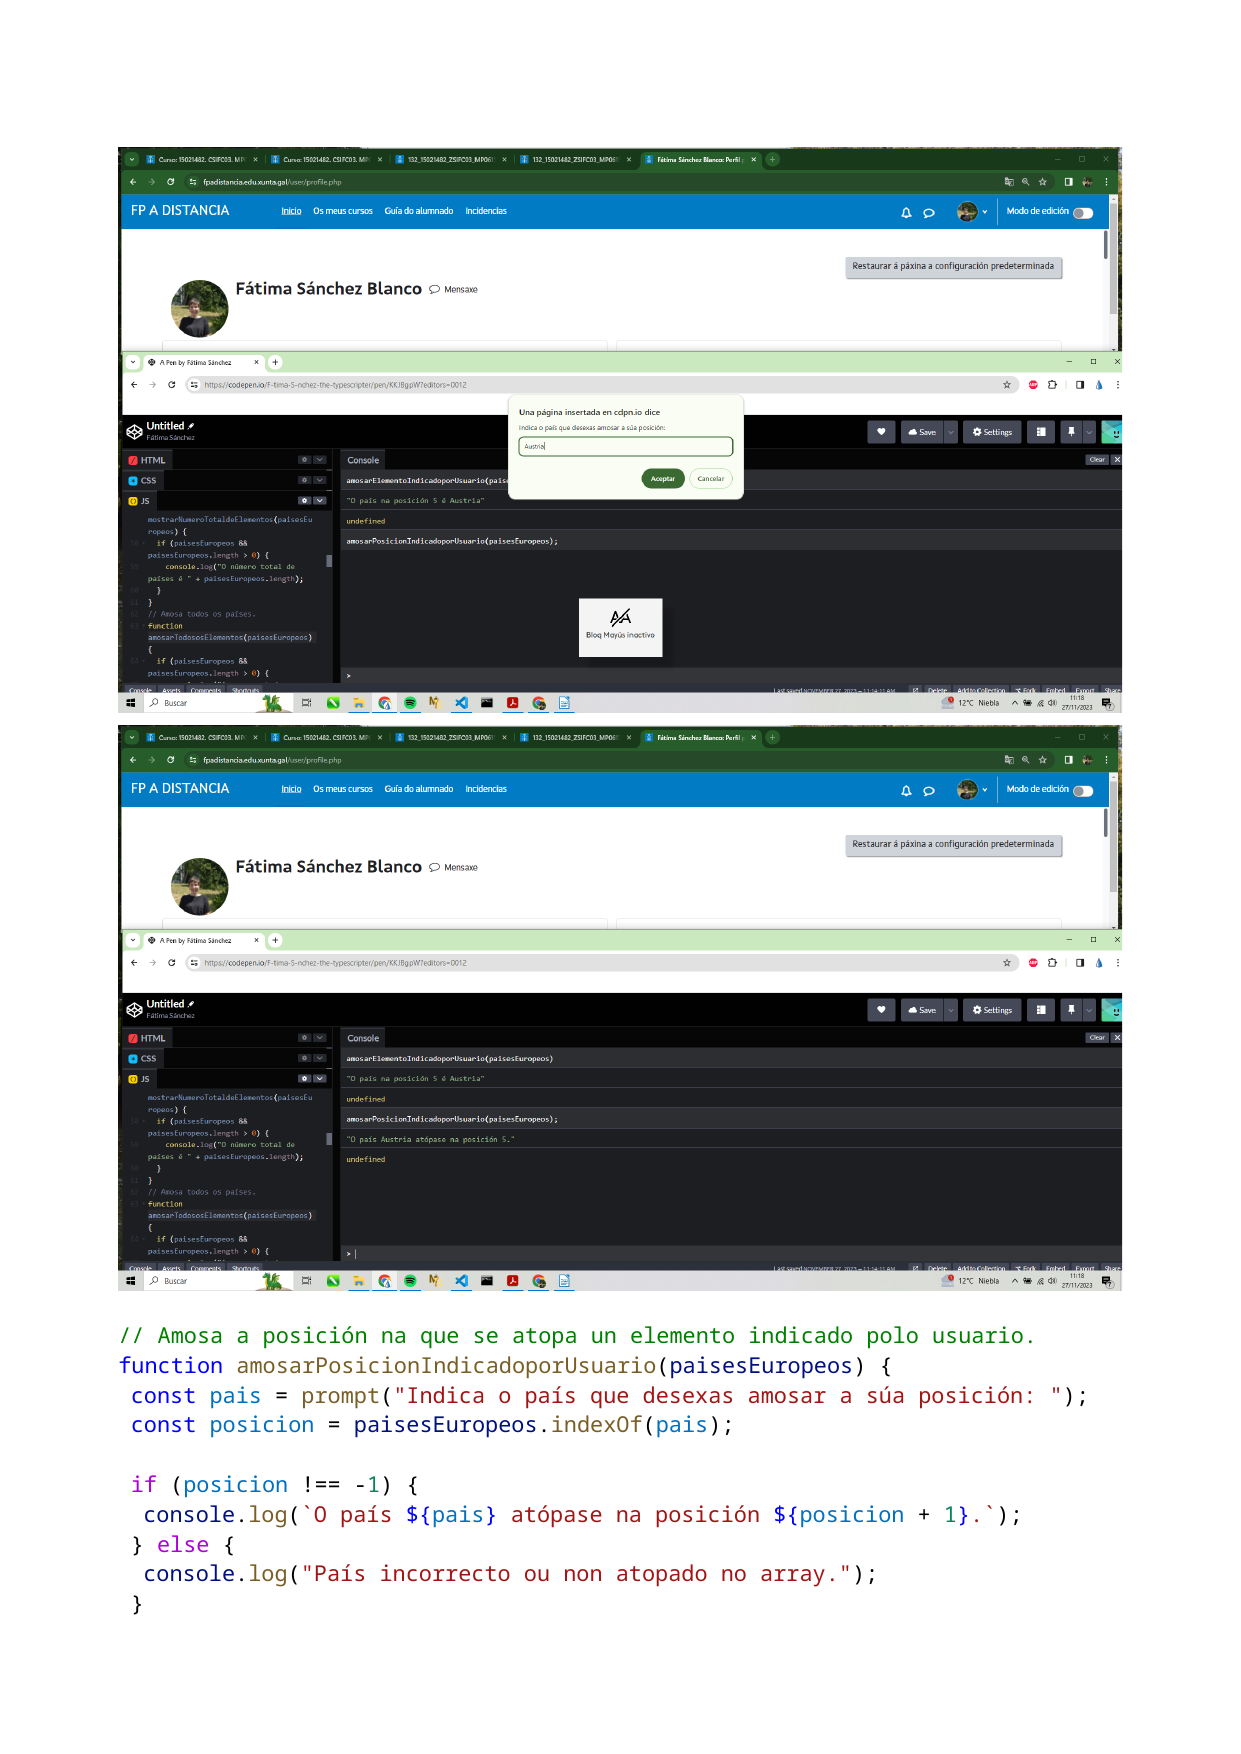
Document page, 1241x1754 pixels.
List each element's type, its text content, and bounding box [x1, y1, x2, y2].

text } else { [118, 1528, 1122, 1558]
text console.log("País incorrecto ou non atopado no array."); [118, 1558, 1122, 1588]
text if (posicion !== -1) { [118, 1469, 1122, 1499]
picture [118, 147, 1123, 713]
text console.log(`O país ${pais} atópase na posición ${posicion + 1}.`); [118, 1499, 1122, 1528]
text const posicion = paisesEuropeos.indexOf(pais); [118, 1409, 1122, 1439]
picture [118, 725, 1123, 1291]
text function amosarPosicionIndicadoporUsuario(paisesEuropeos) { [118, 1350, 1122, 1380]
text const pais = prompt("Indica o país que desexas amosar a súa posición: "); [118, 1380, 1122, 1409]
text // Amosa a posición na que se atopa un elemento indicado polo usuario. [118, 1320, 1122, 1350]
text } [118, 1588, 1122, 1618]
